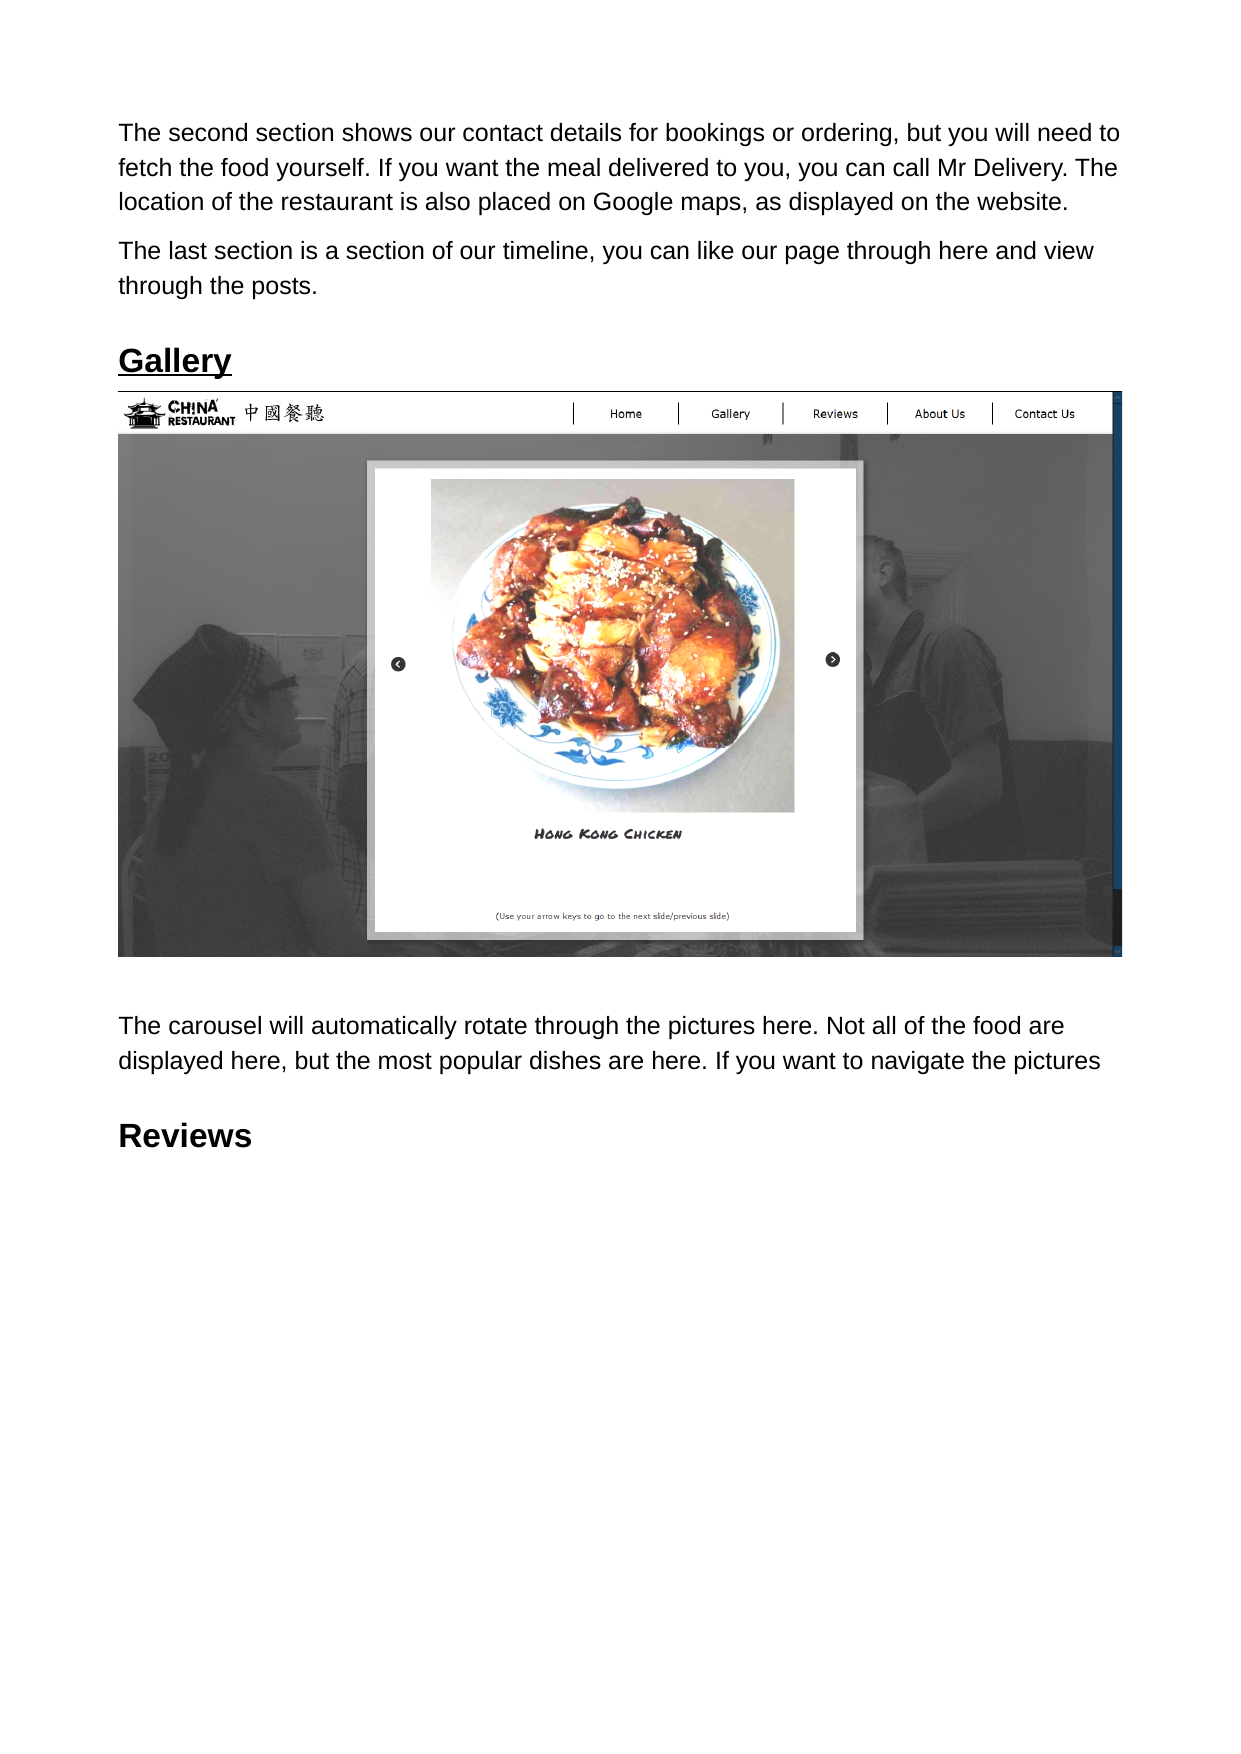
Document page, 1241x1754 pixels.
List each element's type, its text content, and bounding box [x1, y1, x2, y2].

text The carousel will automatically rotate through the pictures here. Not all of the food are displayed here, but the most popular dishes are here. If you want to navigate the pictures [118, 1011, 1122, 1074]
subtitle Gallery [118, 341, 1122, 379]
picture [118, 391, 1123, 957]
text The second section shows our contact details for bookings or ordering, but you will need to fetch the food yourself. If you want the meal delivered to you, you can call Mr Delivery. The location of the restaurant is also placed on Google maps, as displayed on the website. [118, 118, 1122, 216]
text The last section is a section of our timeline, you can like our page through here and view through the posts. [118, 236, 1122, 299]
subtitle Reviews [118, 1116, 1122, 1154]
